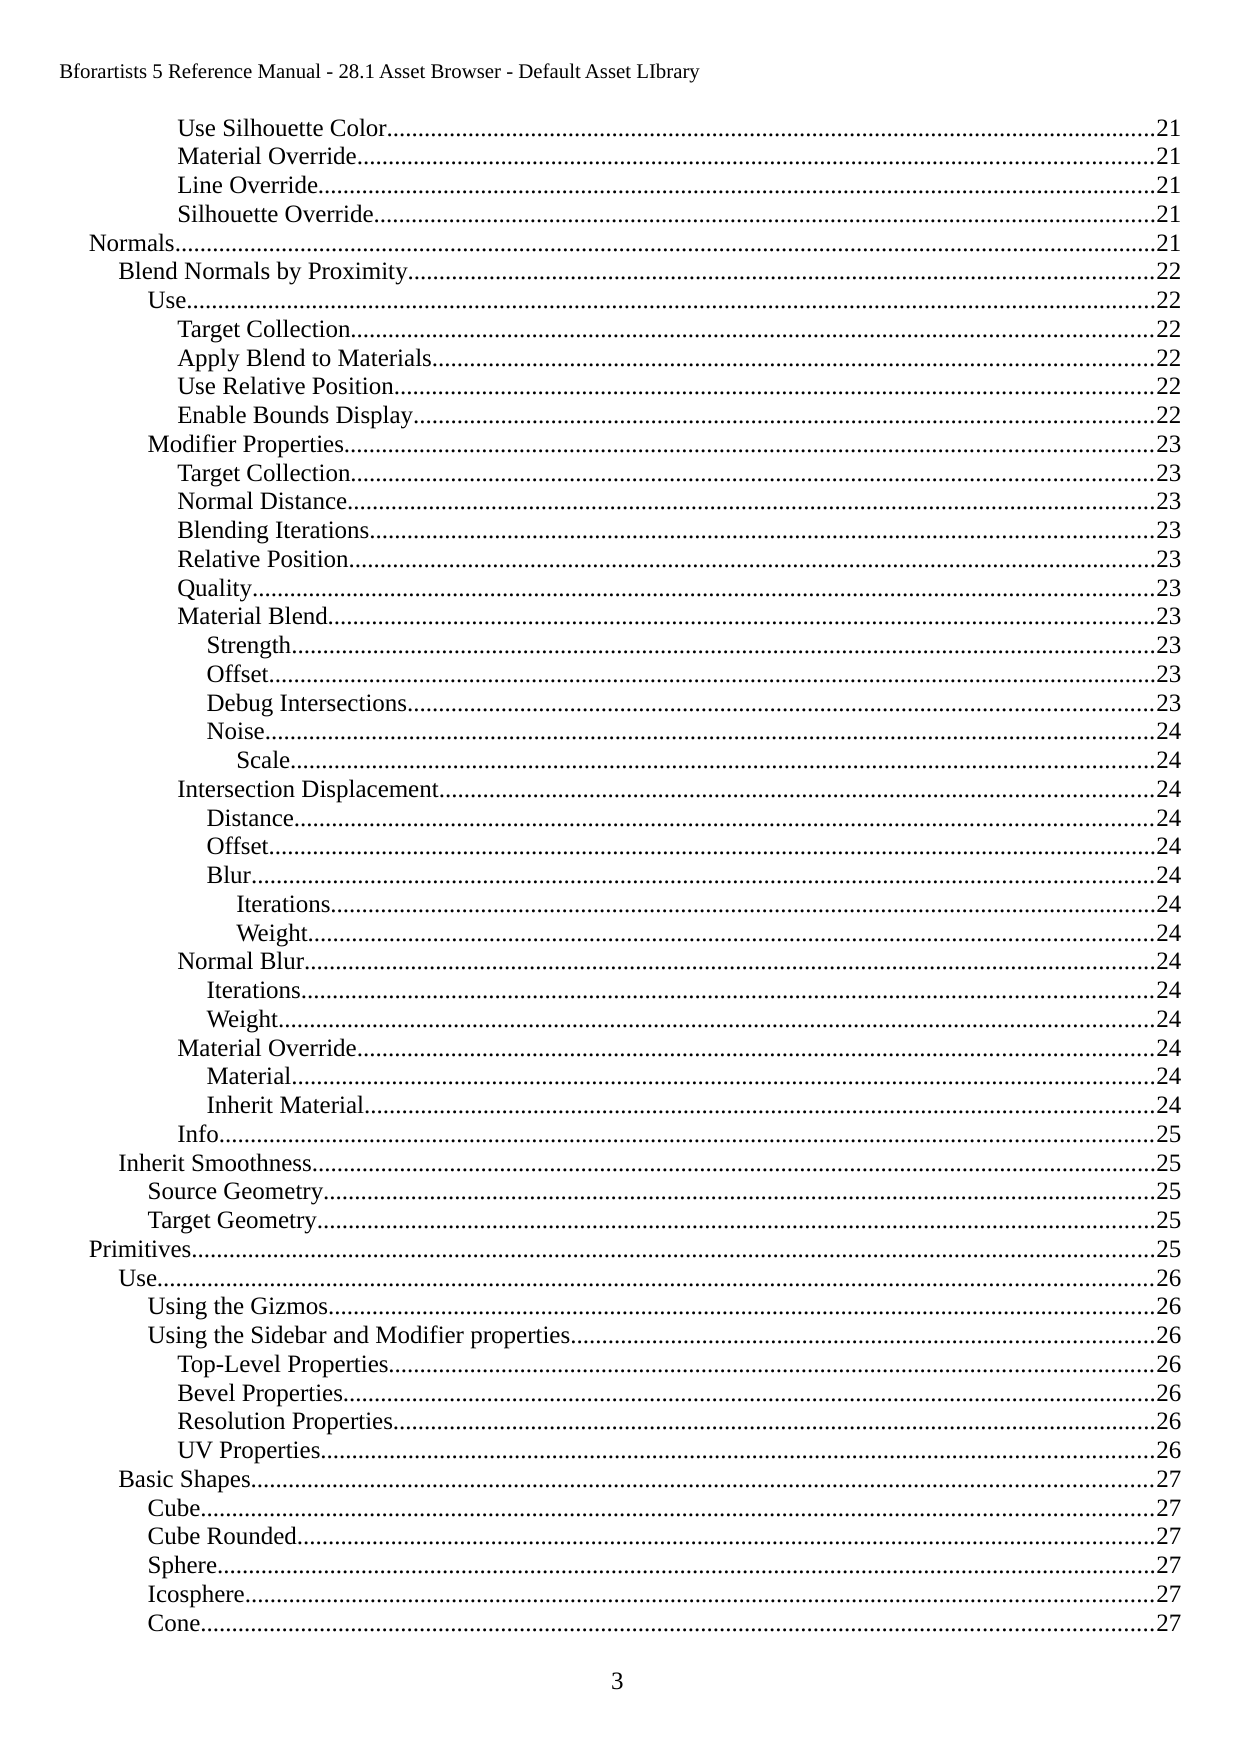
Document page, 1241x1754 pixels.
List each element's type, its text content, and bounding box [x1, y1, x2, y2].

text Normal Blur 24 [177, 946, 1181, 975]
text Strength 23 [206, 630, 1181, 659]
text Inherit Material 24 [206, 1090, 1181, 1119]
text Sphere 27 [147, 1550, 1181, 1579]
text Use 26 [118, 1263, 1181, 1291]
text Blend Normals by Proximity 22 [118, 256, 1181, 285]
text Blur 24 [206, 860, 1181, 889]
text Info 25 [177, 1119, 1181, 1148]
text Material Override 21 [177, 141, 1181, 170]
text Material 24 [206, 1061, 1181, 1090]
text Primitives 25 [88, 1234, 1181, 1263]
text Target Collection 22 [177, 314, 1181, 343]
text Resolution Properties 26 [177, 1406, 1181, 1435]
text Using the Gizmos 26 [147, 1291, 1181, 1320]
text UV Properties 26 [177, 1435, 1181, 1464]
text Basic Shapes 27 [118, 1464, 1181, 1493]
text Cube 27 [147, 1493, 1181, 1521]
text Normals 21 [88, 228, 1181, 256]
text Using the Sidebar and Modifier properties 26 [147, 1320, 1181, 1349]
text Source Geometry 25 [147, 1176, 1181, 1205]
text Iterations 24 [206, 975, 1181, 1004]
text Intersection Displacement 24 [177, 774, 1181, 803]
text Target Collection 23 [177, 458, 1181, 486]
text Material Override 24 [177, 1033, 1181, 1061]
text Weight 24 [206, 1004, 1181, 1033]
text Weight 24 [236, 918, 1181, 946]
text Offset 24 [206, 831, 1181, 860]
text Cube Rounded 27 [147, 1521, 1181, 1550]
text Target Geometry 25 [147, 1205, 1181, 1234]
text Icosphere 27 [147, 1579, 1181, 1608]
text Use Silhouette Color 21 [177, 113, 1181, 141]
text Material Blend 23 [177, 601, 1181, 630]
text Enable Bounds Display 22 [177, 400, 1181, 429]
text Noise 24 [206, 716, 1181, 745]
text Modifier Properties 23 [147, 429, 1181, 458]
text Debug Intersections 23 [206, 688, 1181, 716]
text Normal Distance 23 [177, 486, 1181, 515]
text Cone 27 [147, 1608, 1181, 1636]
text Silhouette Override 21 [177, 199, 1181, 228]
text Line Override 21 [177, 170, 1181, 199]
text Use 22 [147, 285, 1181, 314]
text Use Relative Position 22 [177, 371, 1181, 400]
text Iterations 24 [236, 889, 1181, 918]
text Offset 23 [206, 659, 1181, 688]
text Distance 24 [206, 803, 1181, 831]
text Bevel Properties 26 [177, 1378, 1181, 1406]
text Scale 24 [236, 745, 1181, 774]
text Relative Position 23 [177, 544, 1181, 573]
text Inherit Smoothness 25 [118, 1148, 1181, 1176]
text Quality 23 [177, 573, 1181, 601]
text Apply Blend to Materials 22 [177, 343, 1181, 371]
text Top-Level Properties 26 [177, 1349, 1181, 1378]
text Blending Iterations 23 [177, 515, 1181, 544]
